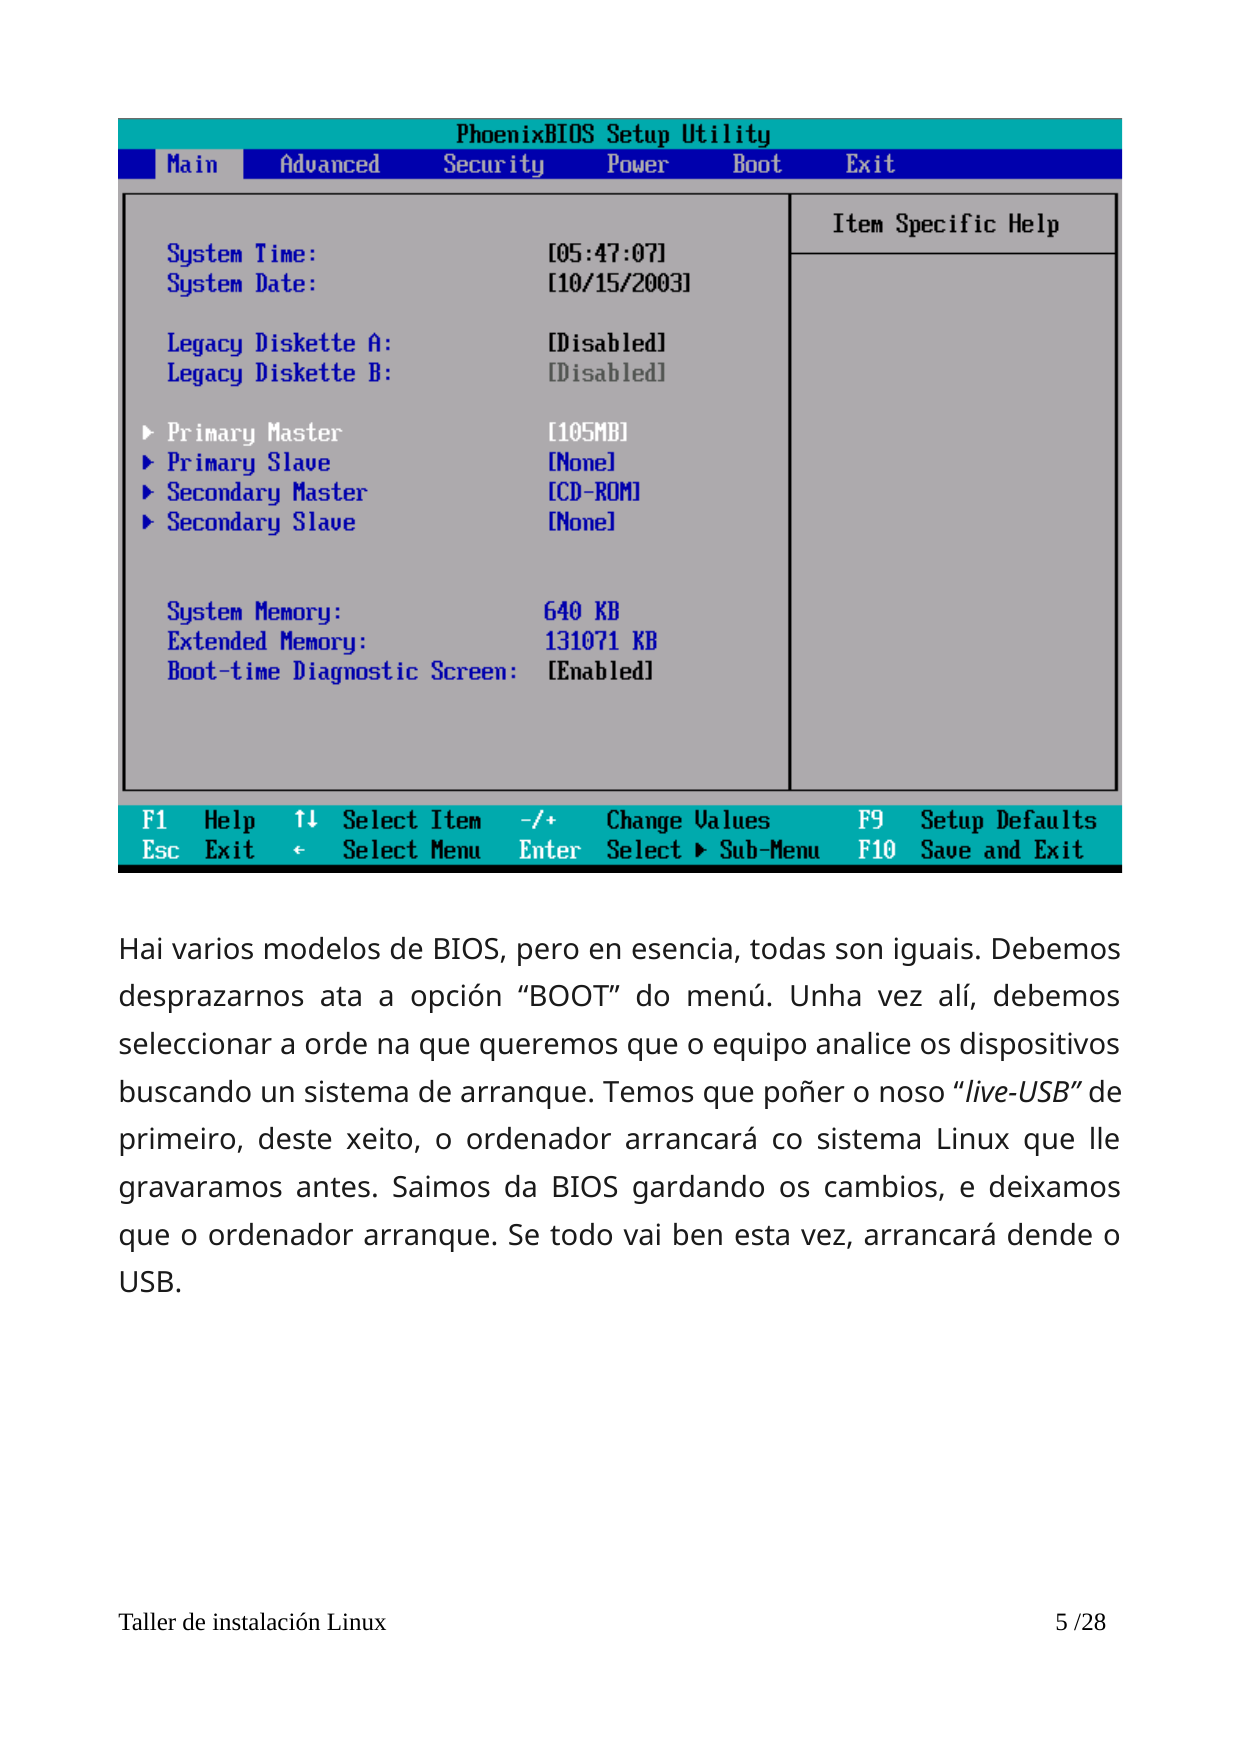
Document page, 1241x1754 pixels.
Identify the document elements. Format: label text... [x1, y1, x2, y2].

picture [118, 118, 1123, 873]
text Hai varios modelos de BIOS, pero en esencia, todas son iguais. Debemos desprazarnos ata a opción “BOOT” do menú. Unha vez alí, debemos seleccionar a orde na que queremos que o equipo analice os dispositivos buscando un sistema de arranque. Temos que poñer o noso “live-USB” de primeiro, deste xeito, o ordenador arrancará co sistema Linux que lle gravaramos antes. Saimos da BIOS gardando os cambios, e deixamos que o ordenador arranque. Se todo vai ben esta vez, arrancará dende o USB. [118, 928, 1122, 1301]
